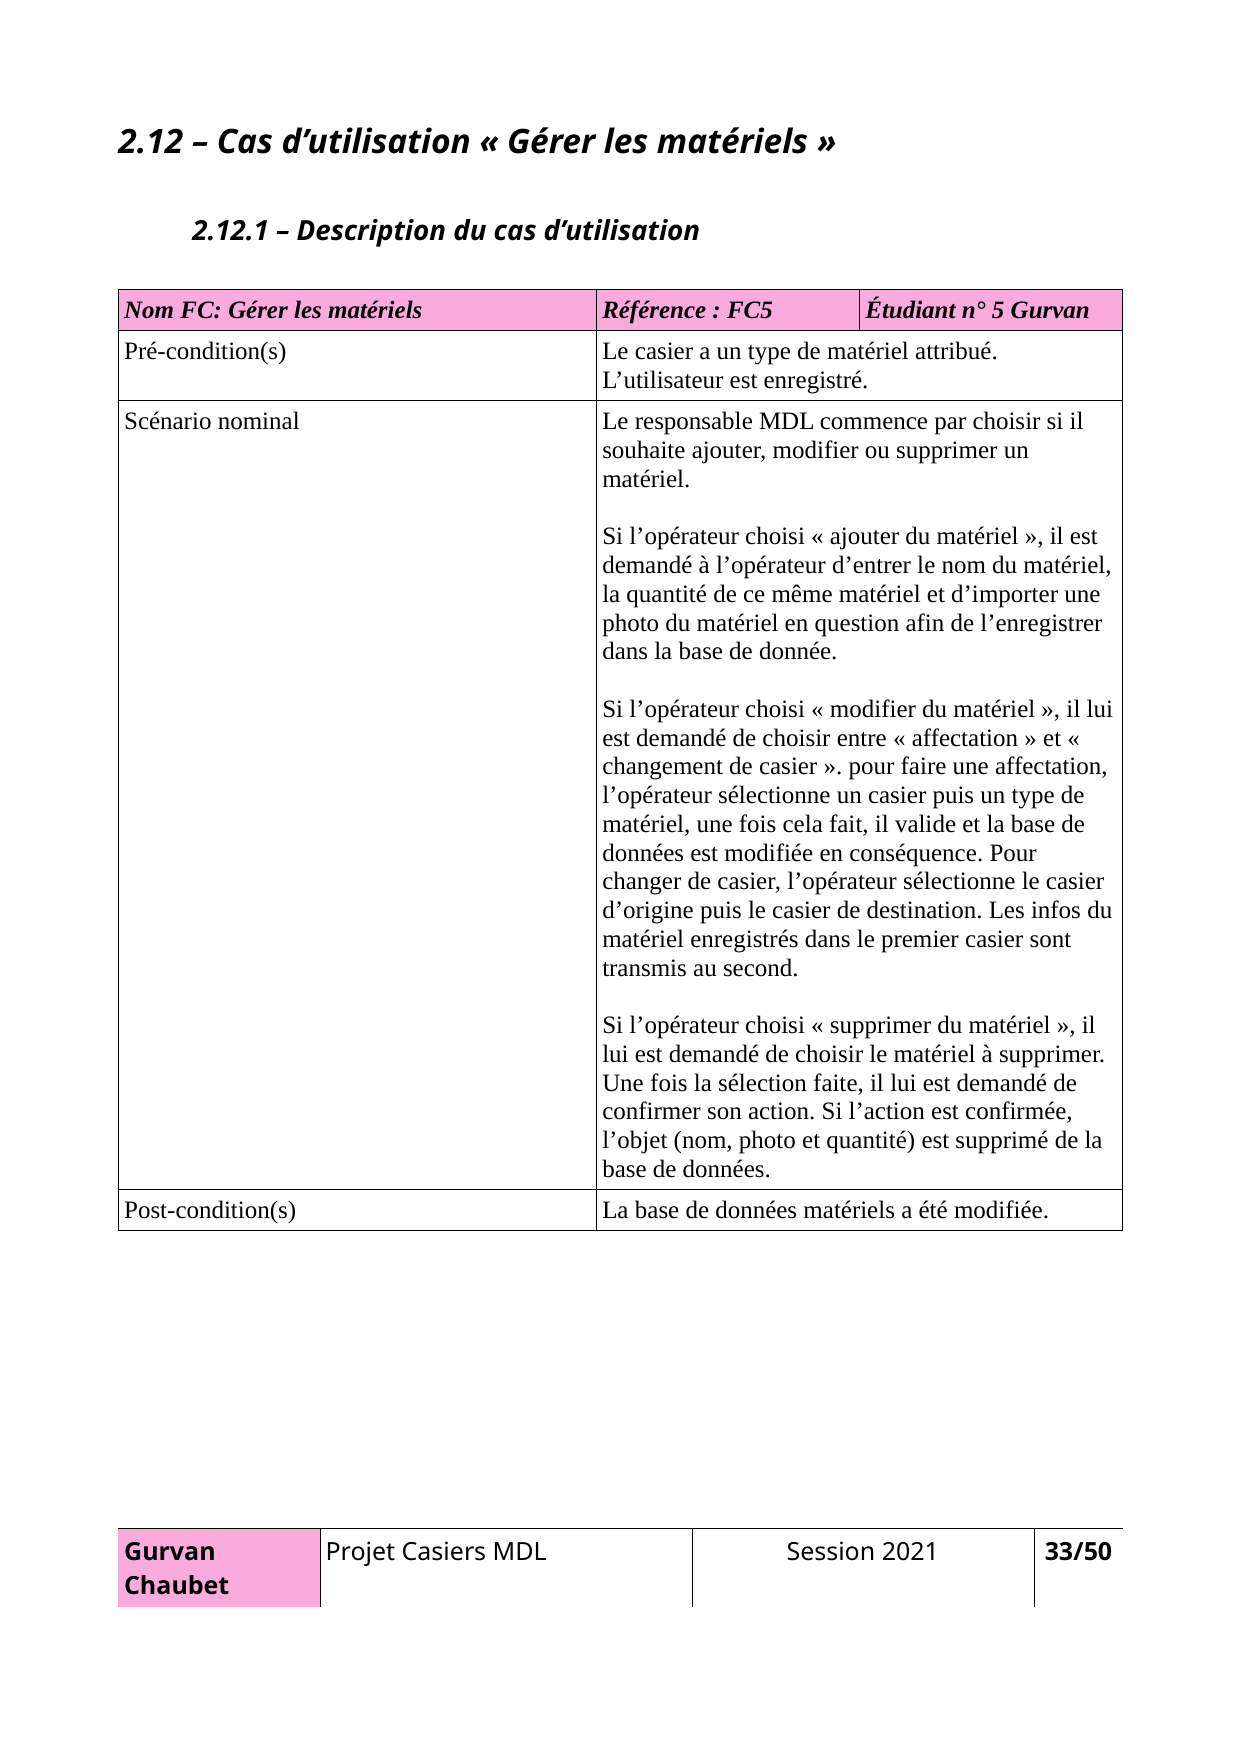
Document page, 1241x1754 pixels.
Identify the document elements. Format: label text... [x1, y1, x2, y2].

subtitle 2.12.1 – Description du cas d’utilisation [118, 210, 1122, 248]
subtitle 2.12 – Cas d’utilisation « Gérer les matériels » [118, 118, 1122, 164]
table_header Étudiant n° 5 Gurvan [860, 290, 1122, 330]
table_cell La base de données matériels a été modifiée. [597, 1190, 1122, 1230]
table_cell Le responsable MDL commence par choisir si il souhaite ajouter, modifier ou supprimer un matériel. Si l’opérateur choisi « ajouter du matériel », il est demandé à l’opérateur d’entrer le nom du matériel, la quantité de ce même matériel et d’importer une photo du matériel en question afin de l’enregistrer dans la base de donnée. Si l’opérateur choisi « modifier du matériel », il lui est demandé de choisir entre « affectation » et « changement de casier ». pour faire une affectation, l’opérateur sélectionne un casier puis un type de matériel, une fois cela fait, il valide et la base de données est modifiée en conséquence. Pour changer de casier, l’opérateur sélectionne le casier d’origine puis le casier de destination. Les infos du matériel enregistrés dans le premier casier sont transmis au second. Si l’opérateur choisi « supprimer du matériel », il lui est demandé de choisir le matériel à supprimer. Une fois la sélection faite, il lui est demandé de confirmer son action. Si l’action est confirmée, l’objet (nom, photo et quantité) est supprimé de la base de données. [597, 401, 1122, 1188]
table_cell Scénario nominal [119, 401, 596, 1188]
table_header Nom FC: Gérer les matériels [119, 290, 596, 330]
table_cell Le casier a un type de matériel attribué. L’utilisateur est enregistré. [597, 331, 1122, 400]
table_cell Post-condition(s) [119, 1190, 596, 1230]
table_header Référence : FC5 [597, 290, 859, 330]
table_cell Pré-condition(s) [119, 331, 596, 400]
